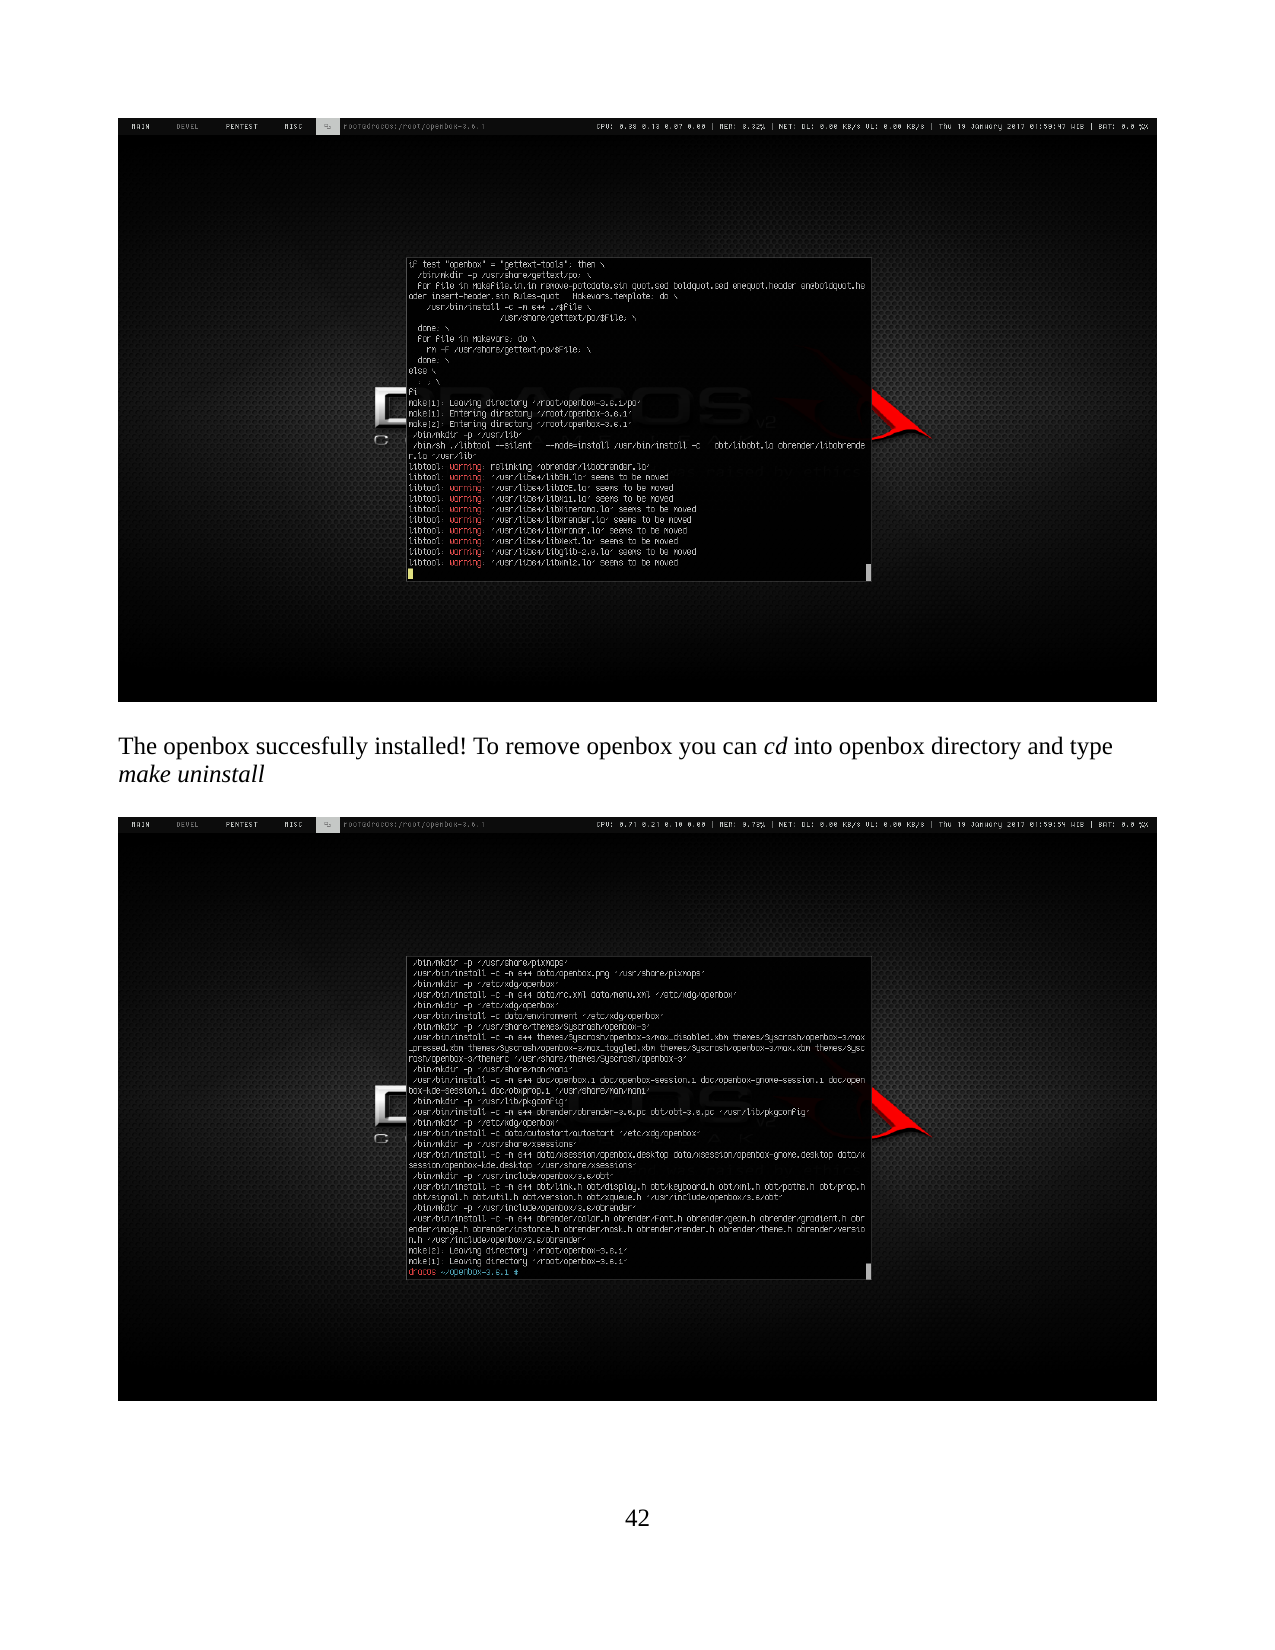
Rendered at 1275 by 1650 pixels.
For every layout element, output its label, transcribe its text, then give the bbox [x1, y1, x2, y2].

picture [118, 118, 1157, 702]
picture [118, 817, 1157, 1401]
text The openbox succesfully installed! To remove openbox you can cd into openbox directory and type make uninstall [118, 731, 1157, 788]
